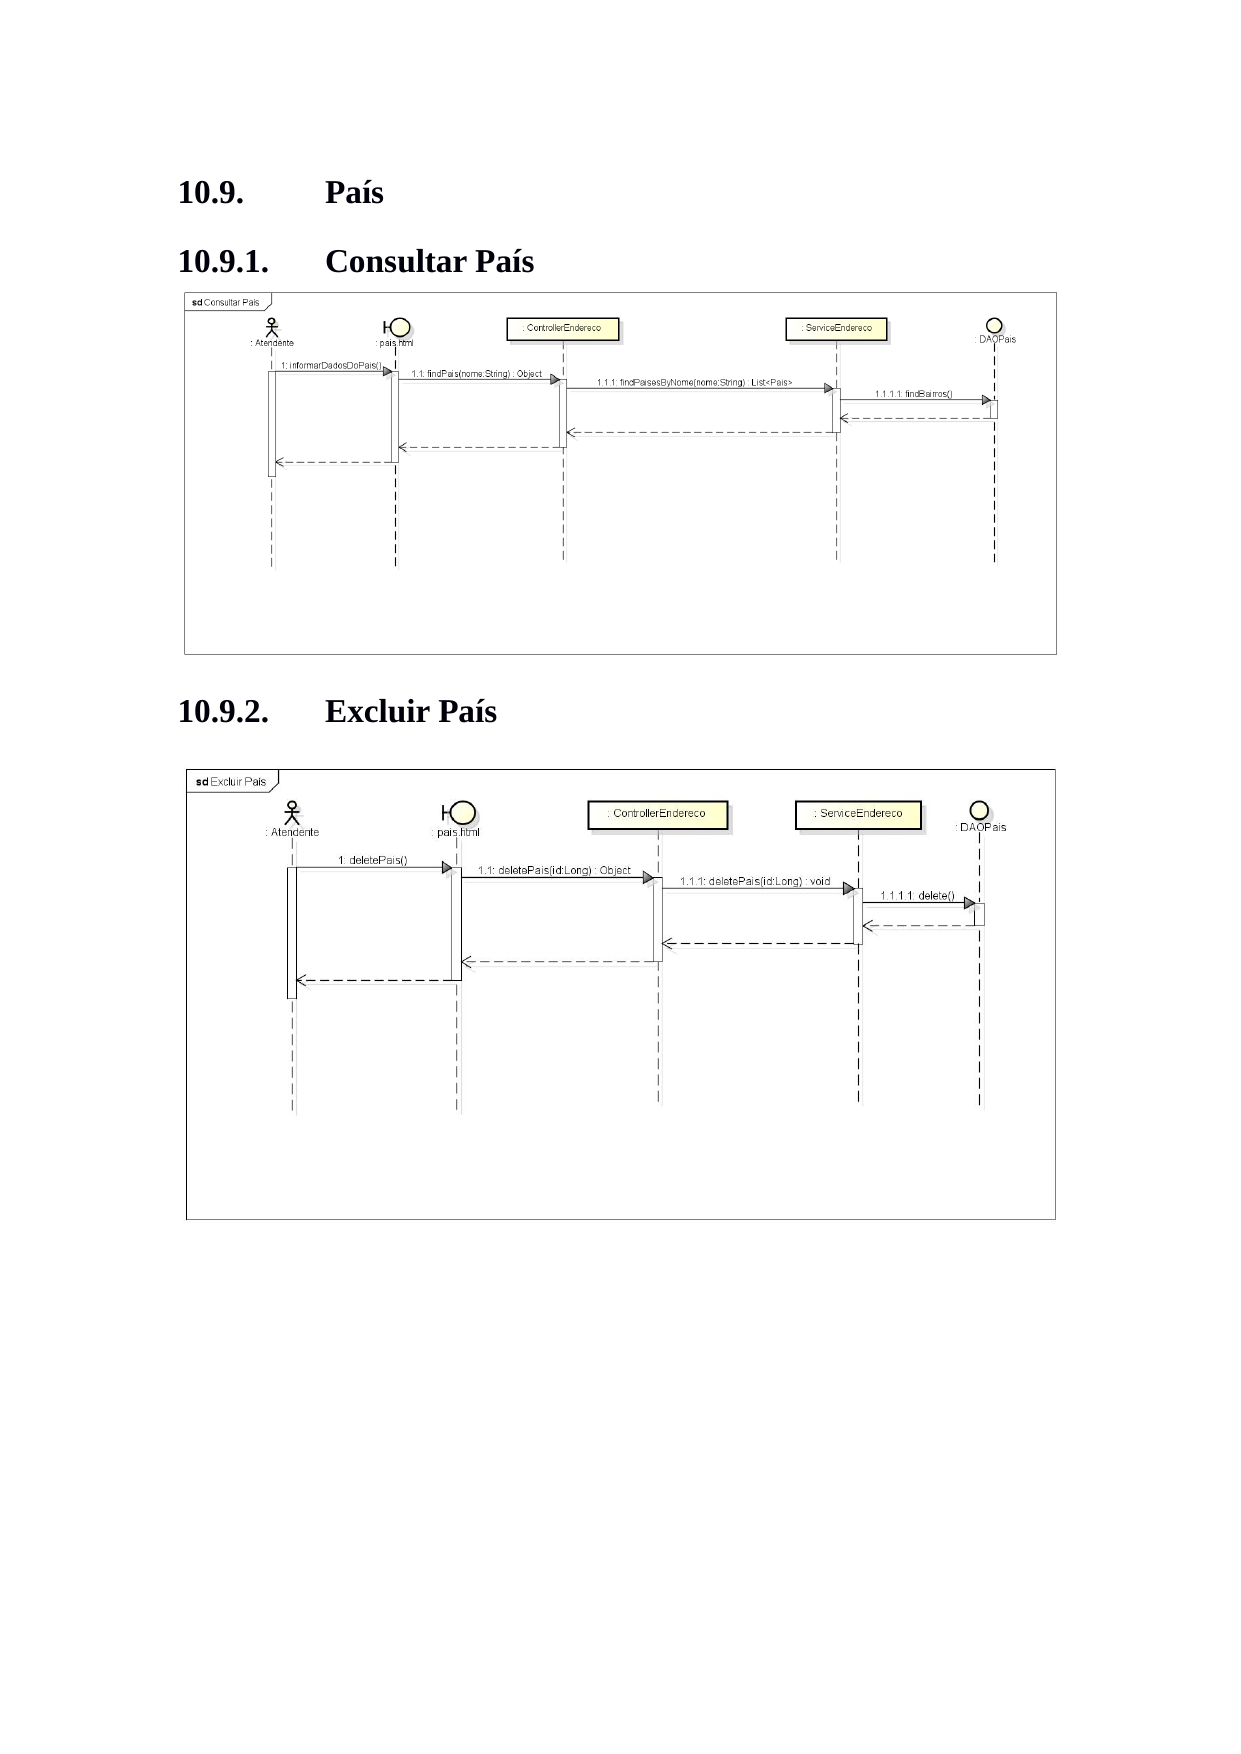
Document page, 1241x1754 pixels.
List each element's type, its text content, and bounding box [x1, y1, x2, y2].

picture [177, 285, 1063, 661]
text 10.9. País [177, 173, 1063, 211]
text 10.9.1. Consultar País [177, 242, 1063, 285]
text 10.9.2. Excluir País [177, 692, 1063, 730]
picture [177, 760, 1063, 1228]
